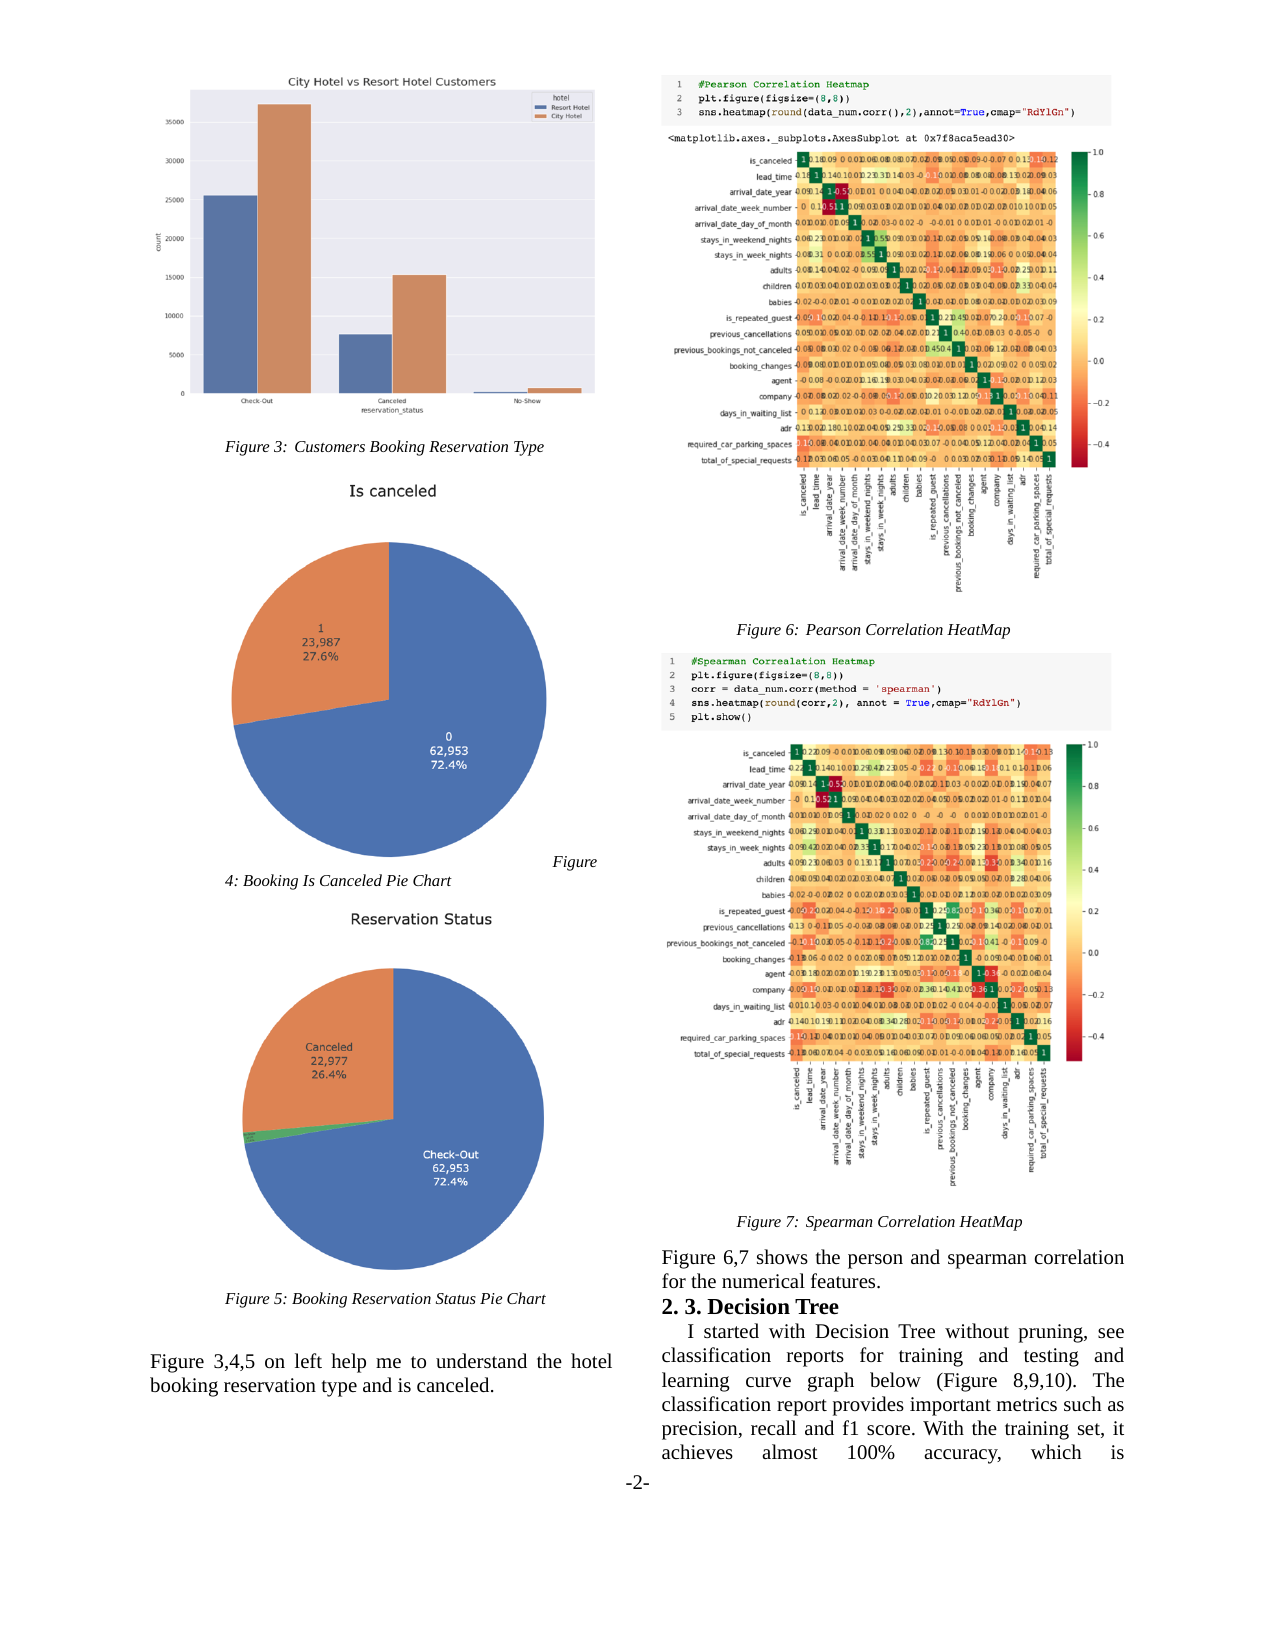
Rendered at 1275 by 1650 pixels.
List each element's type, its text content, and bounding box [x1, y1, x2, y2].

text Figure 7: Spearman Correlation HeatMap [736, 1204, 1125, 1232]
text Figure 3: Customers Booking Reservation Type [150, 429, 613, 458]
text Figure 5: Booking Reservation Status Pie Chart [225, 1203, 613, 1308]
text Figure 6: Pearson Correlation HeatMap [736, 612, 1125, 641]
text Figure 6,7 shows the person and spearman correlation for the numerical features. [661, 1245, 1125, 1293]
subtitle 2. 3. Decision Tree [661, 1293, 1125, 1319]
text I started with Decision Tree without pruning, see classification reports for training and testing and learning curve graph below (Figure 8,9,10). The classification report provides important metrics such as precision, recall and f1 score. With the training set, it achieves almost 100% accuracy, which is [661, 1319, 1125, 1464]
text Figure 4: Booking Is Canceled Pie Chart [225, 852, 613, 890]
text Figure 3,4,5 on left help me to understand the hotel booking reservation type and is canceled. [150, 1349, 613, 1397]
